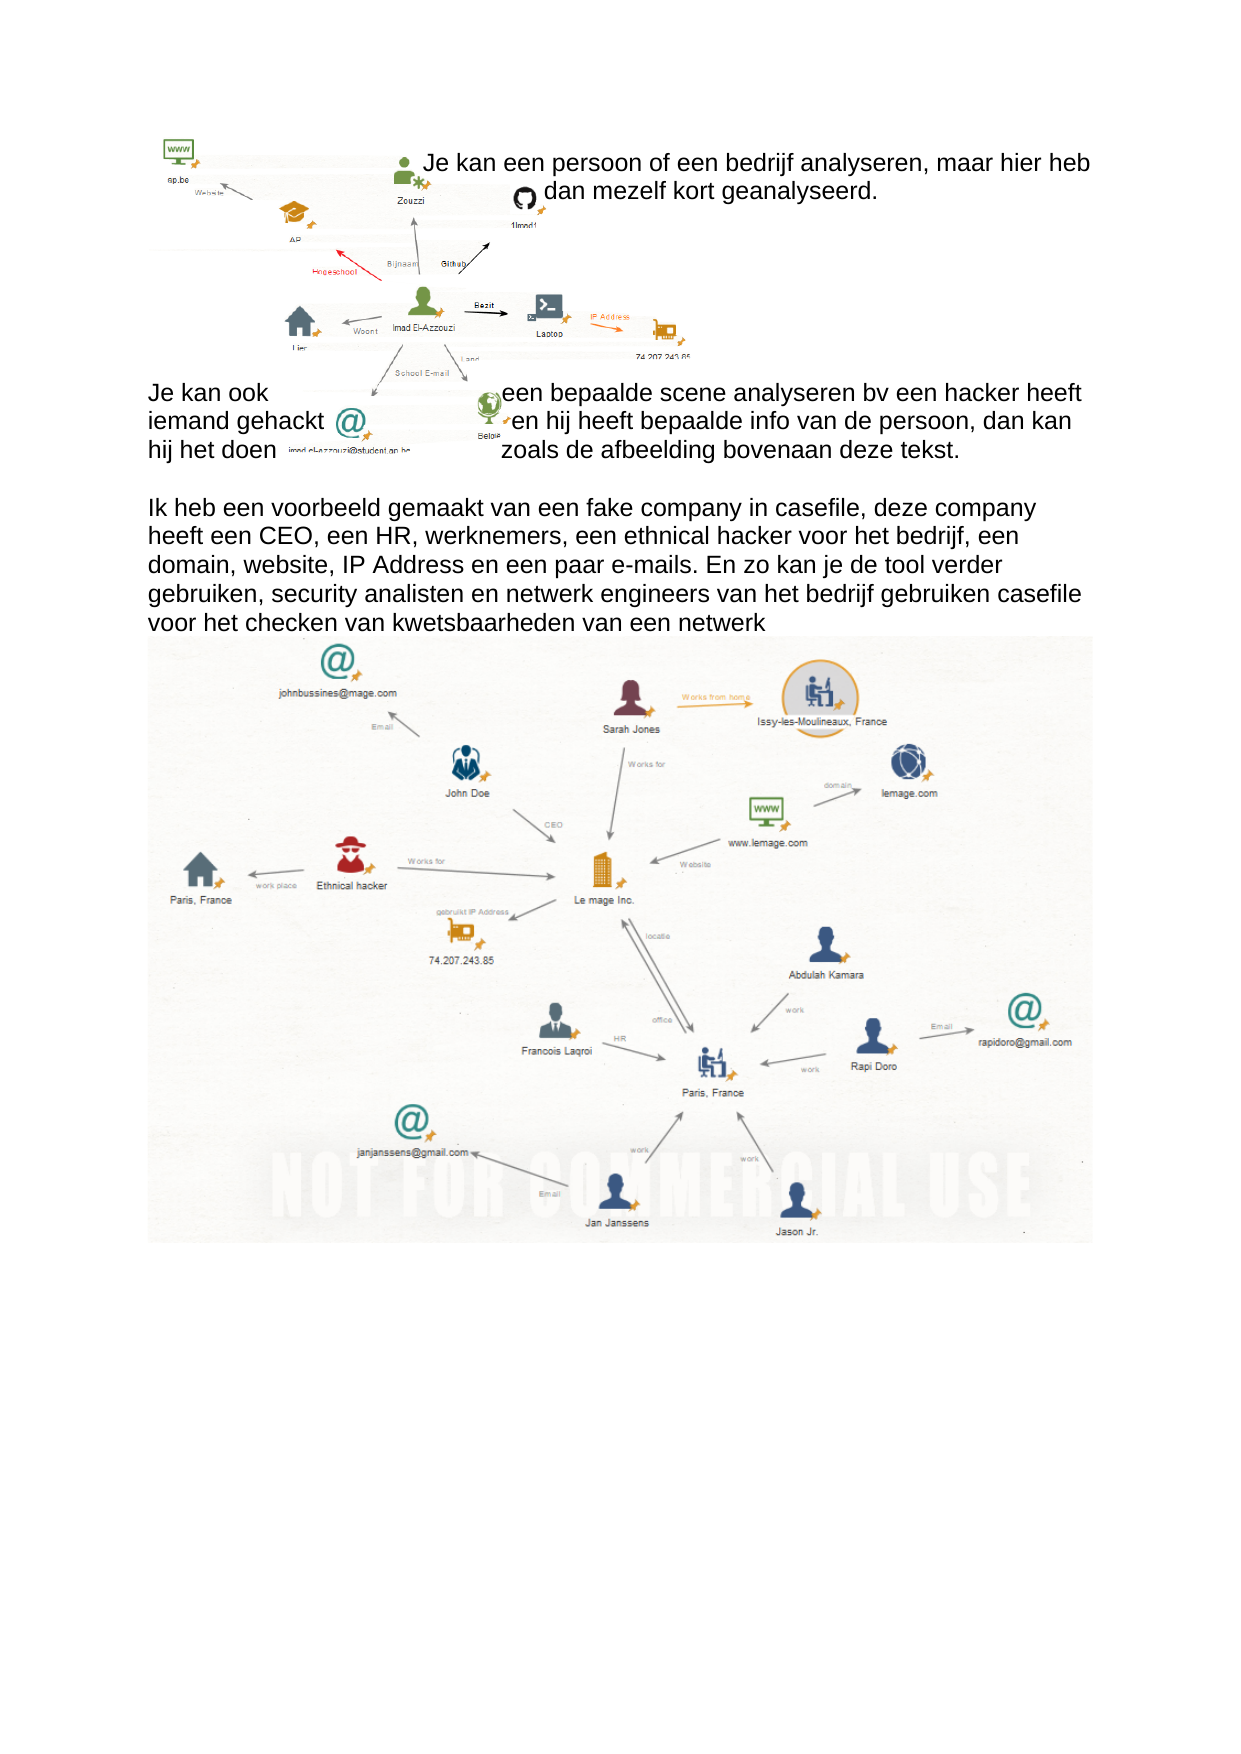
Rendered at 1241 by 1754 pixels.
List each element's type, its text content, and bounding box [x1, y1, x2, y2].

text Je kan een persoon of een bedrijf analyseren, maar hier heb dan mezelf kort geanalyseerd. [194, 148, 1093, 205]
text Je kan ook een bepaalde scene analyseren bv een hacker heeft iemand gehackt en hij heeft bepaalde info van de persoon, dan kan hij het doen zoals de afbeelding bovenaan deze tekst. [148, 378, 1093, 464]
text [148, 148, 393, 205]
text Ik heb een voorbeeld gemaakt van een fake company in casefile, deze company heeft een CEO, een HR, werknemers, een ethnical hacker voor het bedrijf, een domain, website, IP Address en een paar e-mails. En zo kan je de tool verder gebruiken, security analisten en netwerk engineers van het bedrijf gebruiken casefile voor het checken van kwetsbaarheden van een netwerk [148, 493, 1093, 636]
